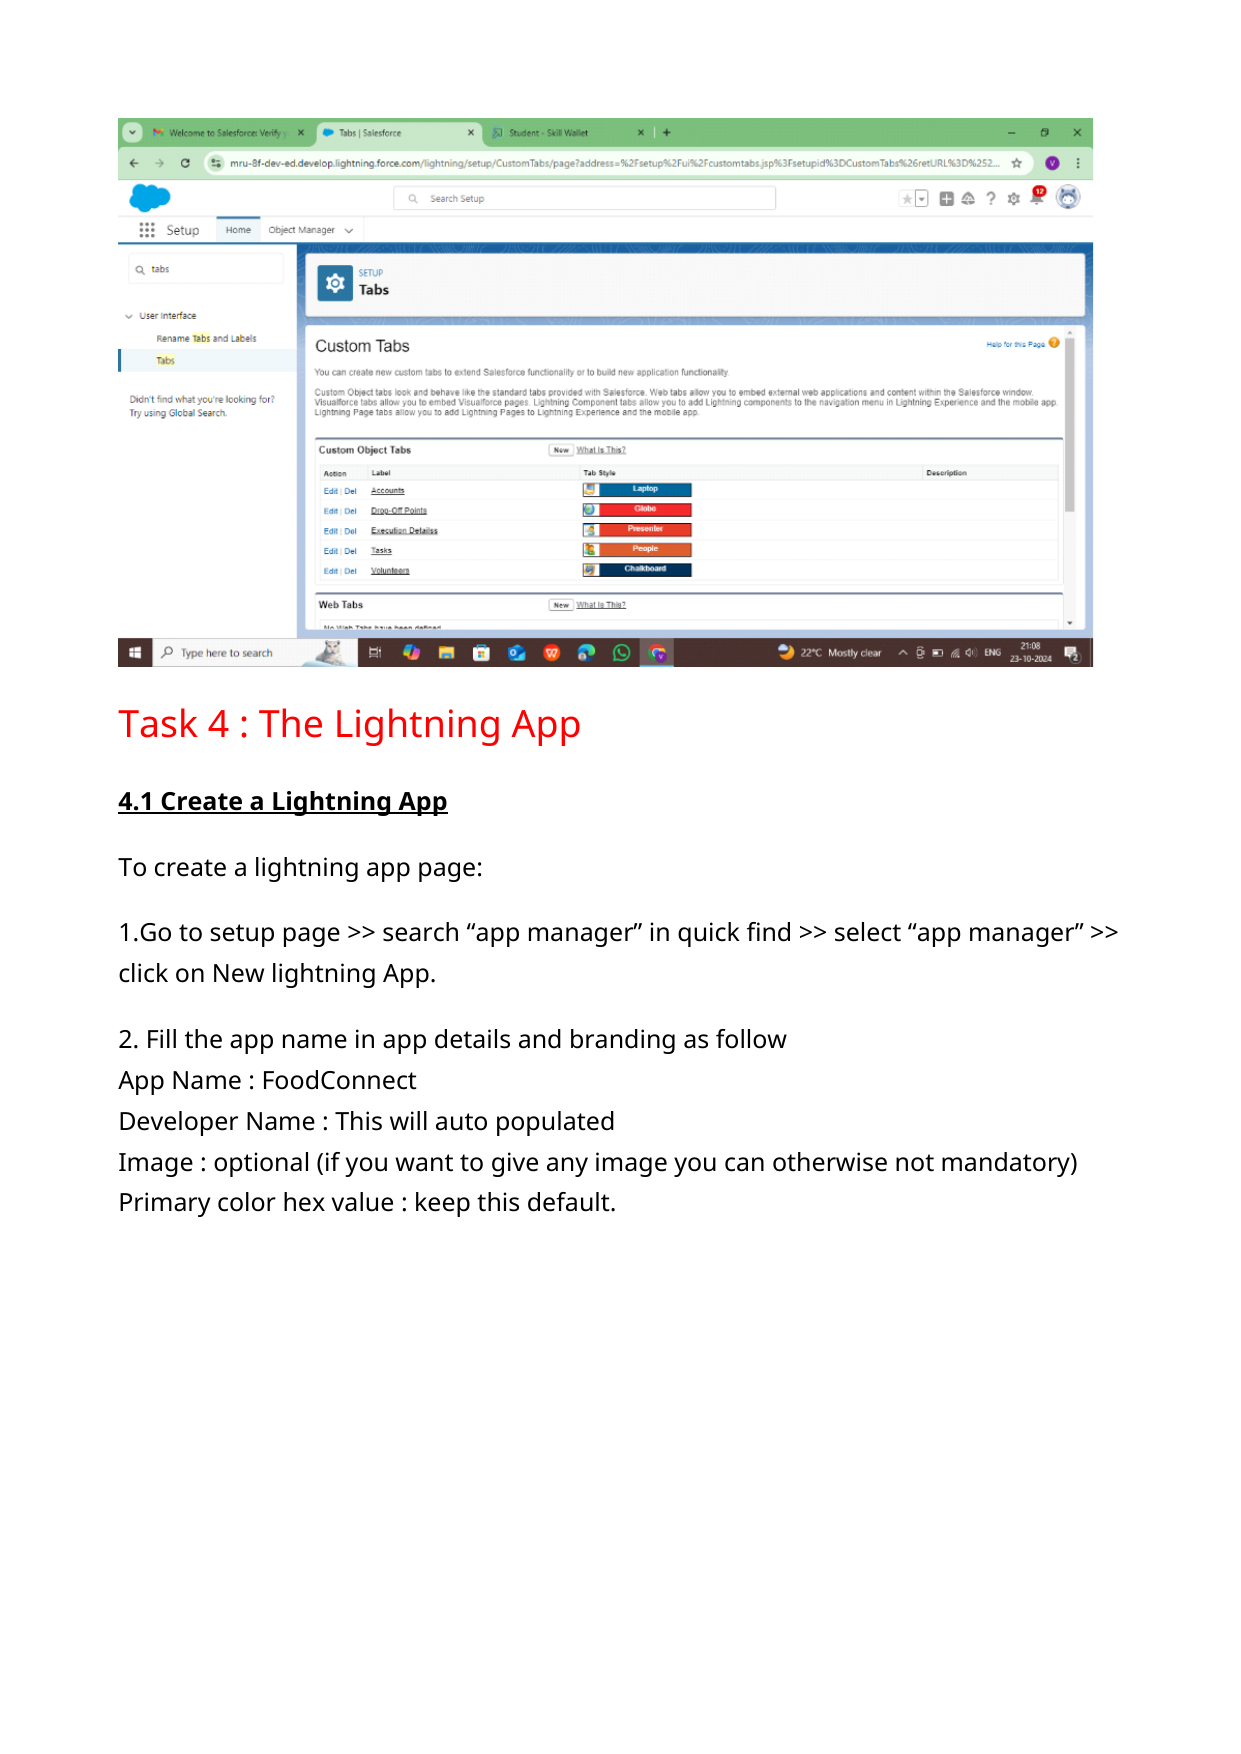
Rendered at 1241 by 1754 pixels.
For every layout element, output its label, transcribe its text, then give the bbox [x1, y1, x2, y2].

text Task 4 : The Lightning App [118, 697, 1122, 748]
text To create a lightning app page: [118, 849, 1122, 883]
text 2. Fill the app name in app details and branding as follow App Name : FoodConnect Developer Name : This will auto populated Image : optional (if you want to give any image you can otherwise not mandatory) Primary color hex value : keep this default. [118, 1022, 1122, 1219]
text 1.Go to setup page >> search “app manager” in quick find >> select “app manager” >> click on New lightning App. [118, 915, 1122, 990]
text 4.1 Create a Lightning App [118, 783, 1122, 817]
